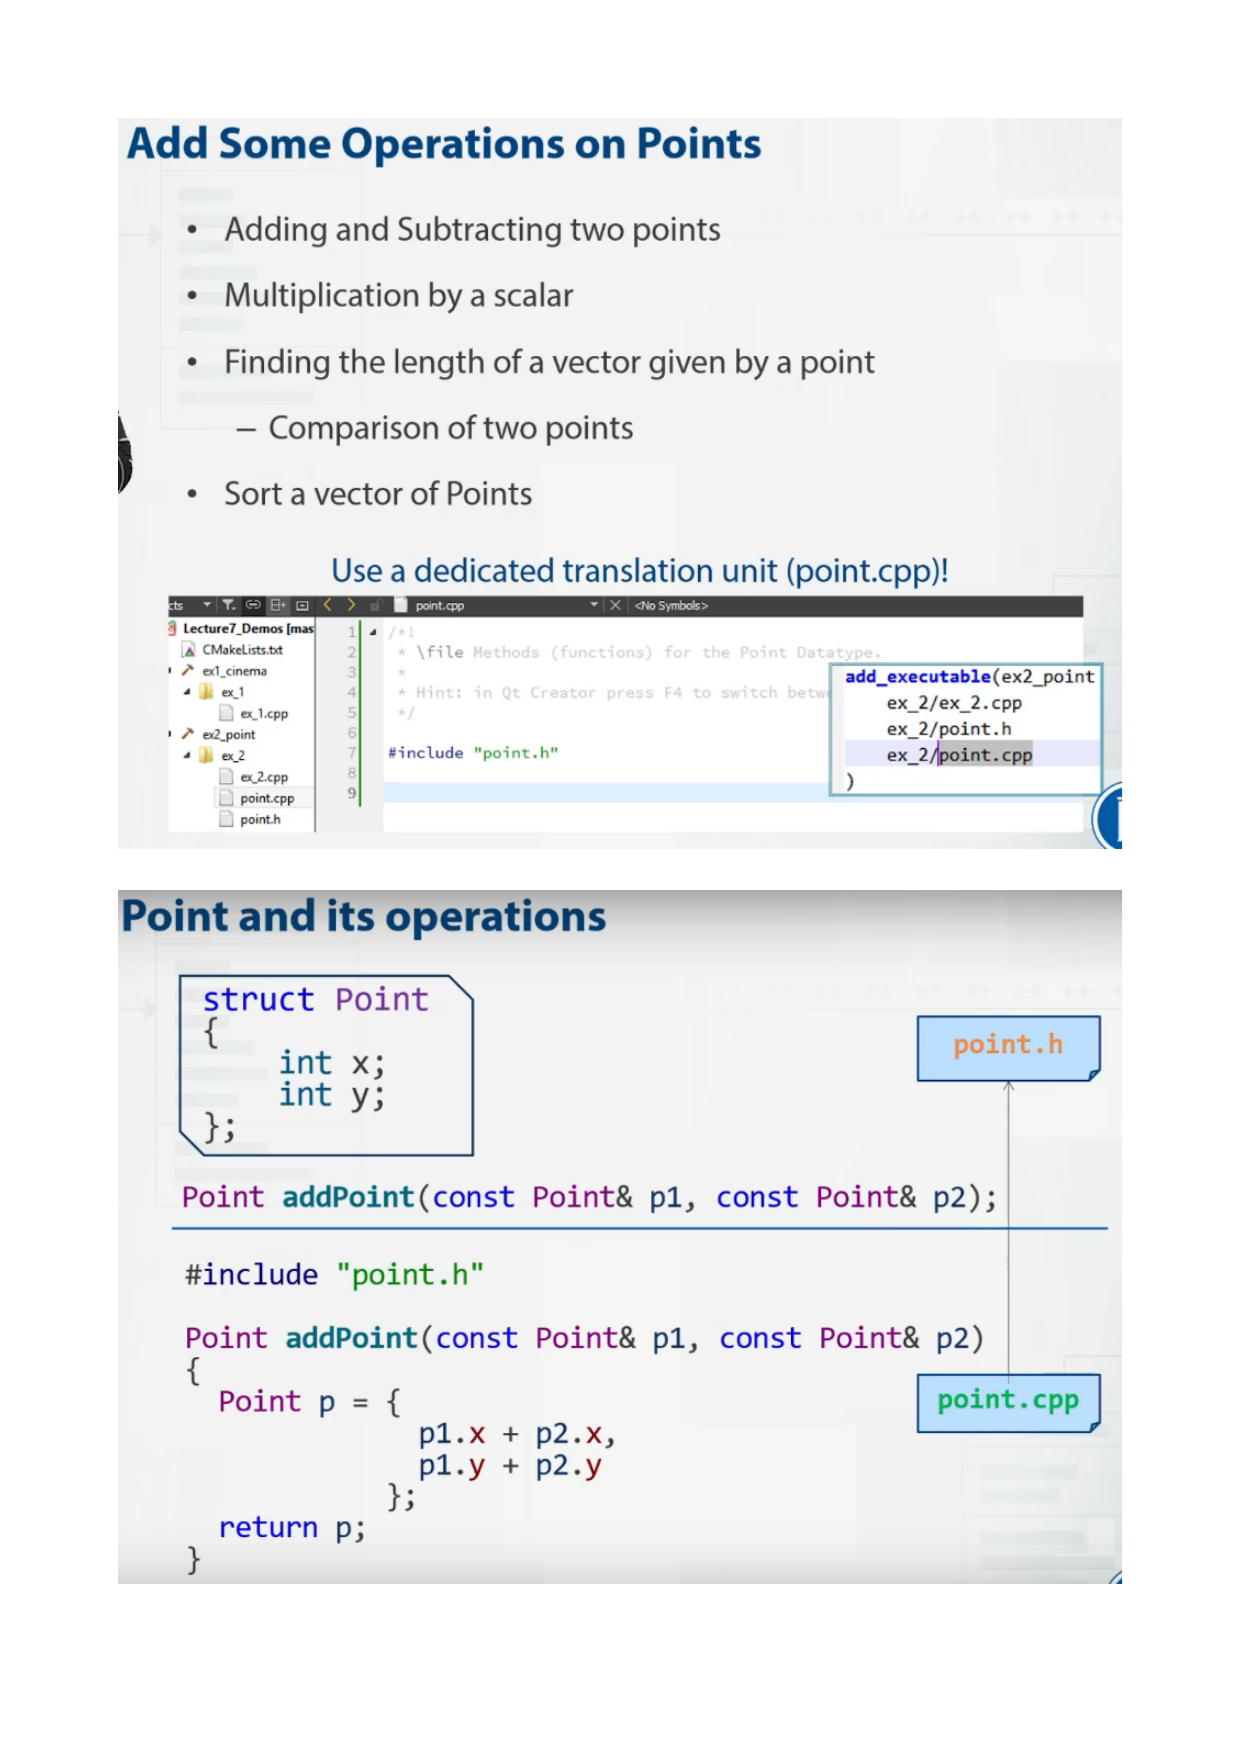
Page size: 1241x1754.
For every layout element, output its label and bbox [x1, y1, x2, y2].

picture [118, 118, 1123, 849]
picture [118, 890, 1123, 1584]
